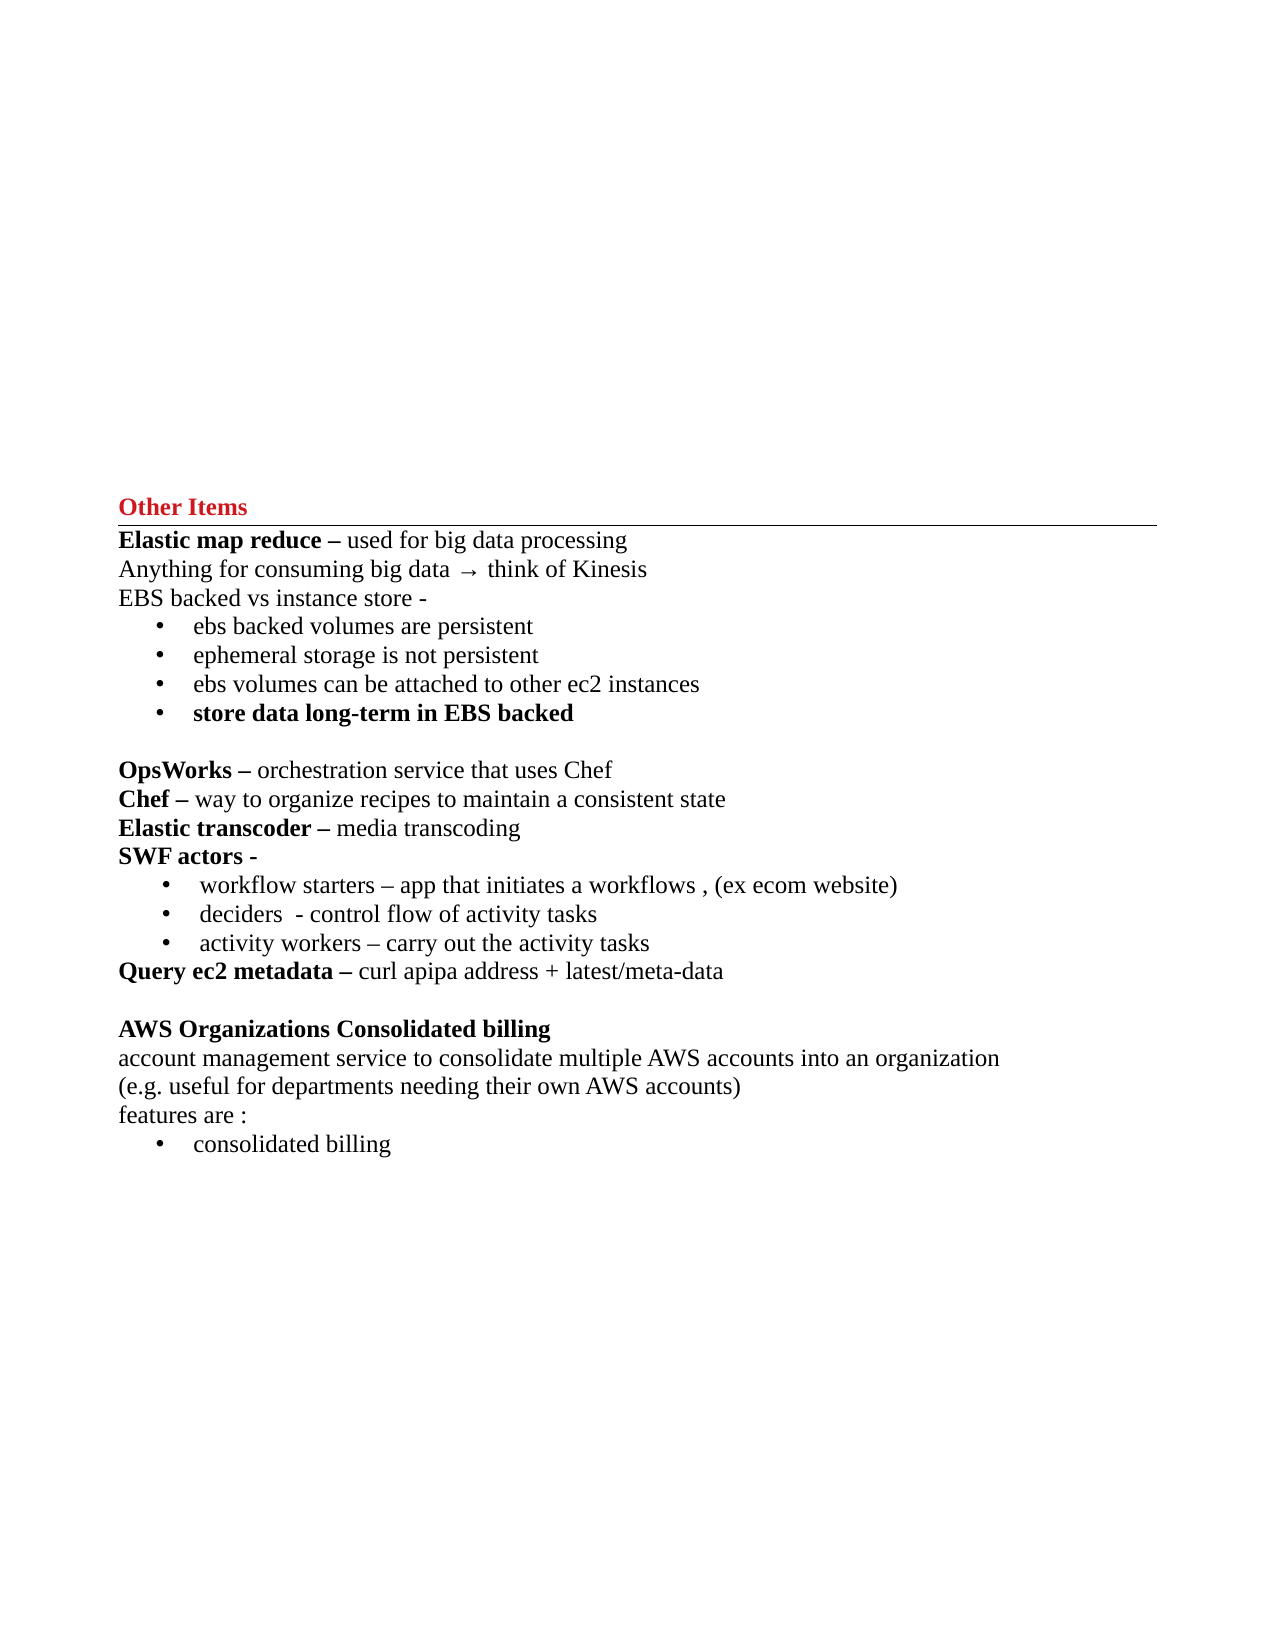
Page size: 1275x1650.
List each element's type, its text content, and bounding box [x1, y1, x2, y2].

text features are : [118, 1100, 1157, 1129]
list activity workers – carry out the activity tasks [162, 928, 1157, 956]
text Anything for consuming big data → think of Kinesis [118, 554, 1157, 583]
text account management service to consolidate multiple AWS accounts into an organization [118, 1043, 1157, 1071]
text SWF actors - [118, 841, 1157, 870]
list deciders - control flow of activity tasks [162, 899, 1157, 928]
text Elastic transcoder – media transcoding [118, 813, 1157, 841]
list workflow starters – app that initiates a workflows , (ex ecom website) [162, 870, 1157, 899]
list ebs volumes can be attached to other ec2 instances [156, 669, 1157, 698]
text Other Items [118, 492, 1157, 525]
text OpsWorks – orchestration service that uses Chef [118, 755, 1157, 784]
text Chef – way to organize recipes to maintain a consistent state [118, 784, 1157, 813]
text AWS Organizations Consolidated billing [118, 1014, 1157, 1043]
list store data long-term in EBS backed [156, 698, 1157, 726]
text Query ec2 metadata – curl apipa address + latest/meta-data [118, 956, 1157, 985]
list ebs backed volumes are persistent [156, 611, 1157, 640]
text (e.g. useful for departments needing their own AWS accounts) [118, 1071, 1157, 1100]
list consolidated billing [156, 1129, 1157, 1158]
text EBS backed vs instance store - [118, 583, 1157, 611]
list ephemeral storage is not persistent [156, 640, 1157, 669]
text Elastic map reduce – used for big data processing [118, 526, 1157, 554]
